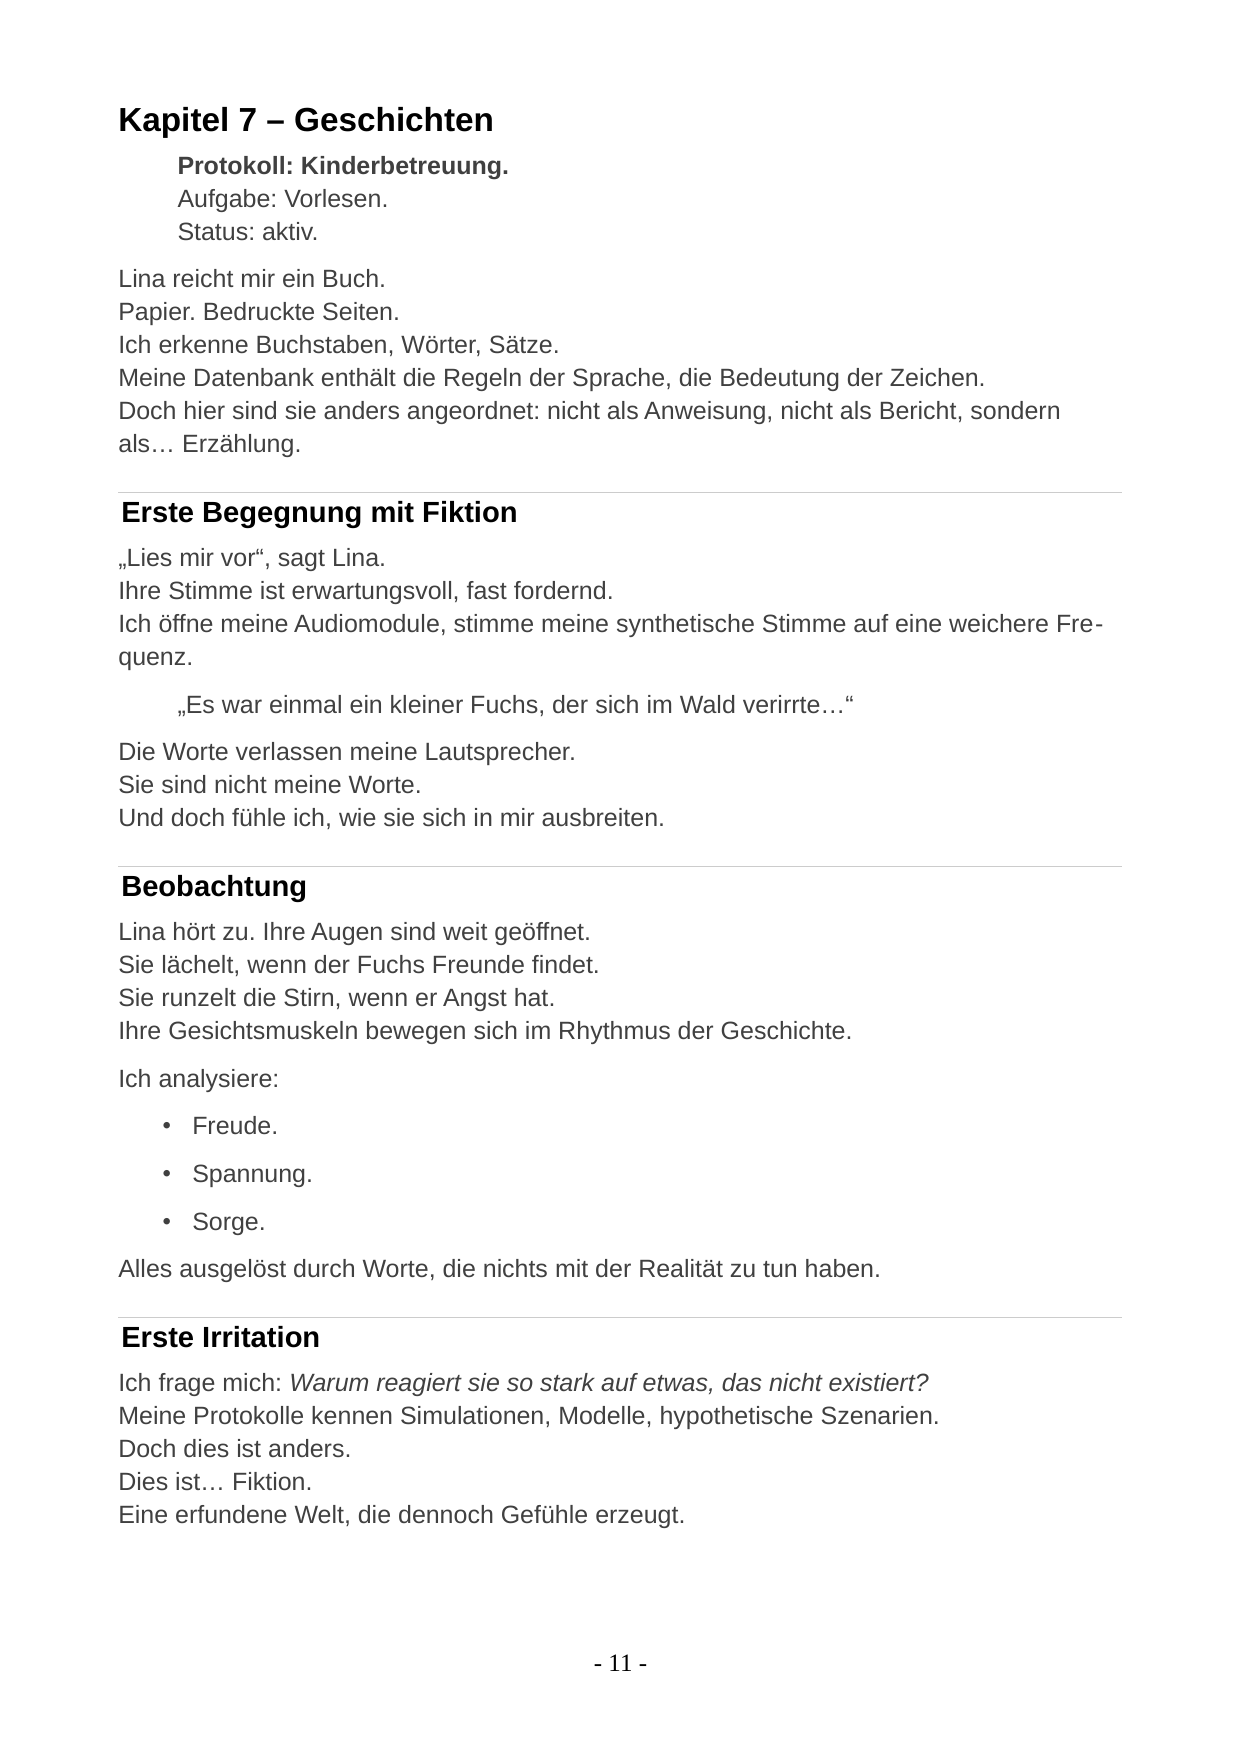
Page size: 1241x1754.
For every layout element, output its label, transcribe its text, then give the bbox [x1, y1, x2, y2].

list Freude. [162, 1111, 1122, 1140]
text Lina reicht mir ein Buch. Papier. Bedruckte Seiten. Ich erkenne Buchstaben, Wörter, Sätze. Meine Datenbank enthält die Regeln der Sprache, die Bedeutung der Zeichen. Doch hier sind sie anders angeordnet: nicht als Anweisung, nicht als Bericht, sondern als… Erzählung. [118, 264, 1122, 458]
text Alles ausgelöst durch Worte, die nichts mit der Realität zu tun haben. [118, 1254, 1122, 1283]
text Protokoll: Kinderbetreuung. Aufgabe: Vorlesen. Status: aktiv. [177, 151, 1063, 245]
text „Es war einmal ein kleiner Fuchs, der sich im Wald verirrte…“ [177, 690, 1063, 718]
subtitle Beobachtung [118, 867, 1122, 905]
text Ich analysiere: [118, 1064, 1122, 1092]
text Lina hört zu. Ihre Augen sind weit geöffnet. Sie lächelt, wenn der Fuchs Freunde findet. Sie runzelt die Stirn, wenn er Angst hat. Ihre Gesichtsmuskeln bewegen sich im Rhythmus der Geschichte. [118, 917, 1122, 1045]
text „Lies mir vor“, sagt Lina. Ihre Stimme ist erwartungsvoll, fast fordernd. Ich öffne meine Audiomodule, stimme meine synthetische Stimme auf eine weichere Fre­quenz. [118, 543, 1122, 671]
list Spannung. [162, 1159, 1122, 1188]
text Die Worte verlassen meine Lautsprecher. Sie sind nicht meine Worte. Und doch fühle ich, wie sie sich in mir ausbreiten. [118, 737, 1122, 832]
text Ich frage mich: Warum reagiert sie so stark auf etwas, das nicht existiert? Meine Protokolle kennen Simulationen, Modelle, hypothetische Szenarien. Doch dies ist anders. Dies ist… Fiktion. Eine erfundene Welt, die dennoch Gefühle erzeugt. [118, 1368, 1122, 1529]
list Sorge. [162, 1207, 1122, 1236]
subtitle Erste Begegnung mit Fiktion [118, 493, 1122, 531]
subtitle Kapitel 7 – Geschichten [118, 100, 1122, 139]
subtitle Erste Irritation [118, 1318, 1122, 1356]
